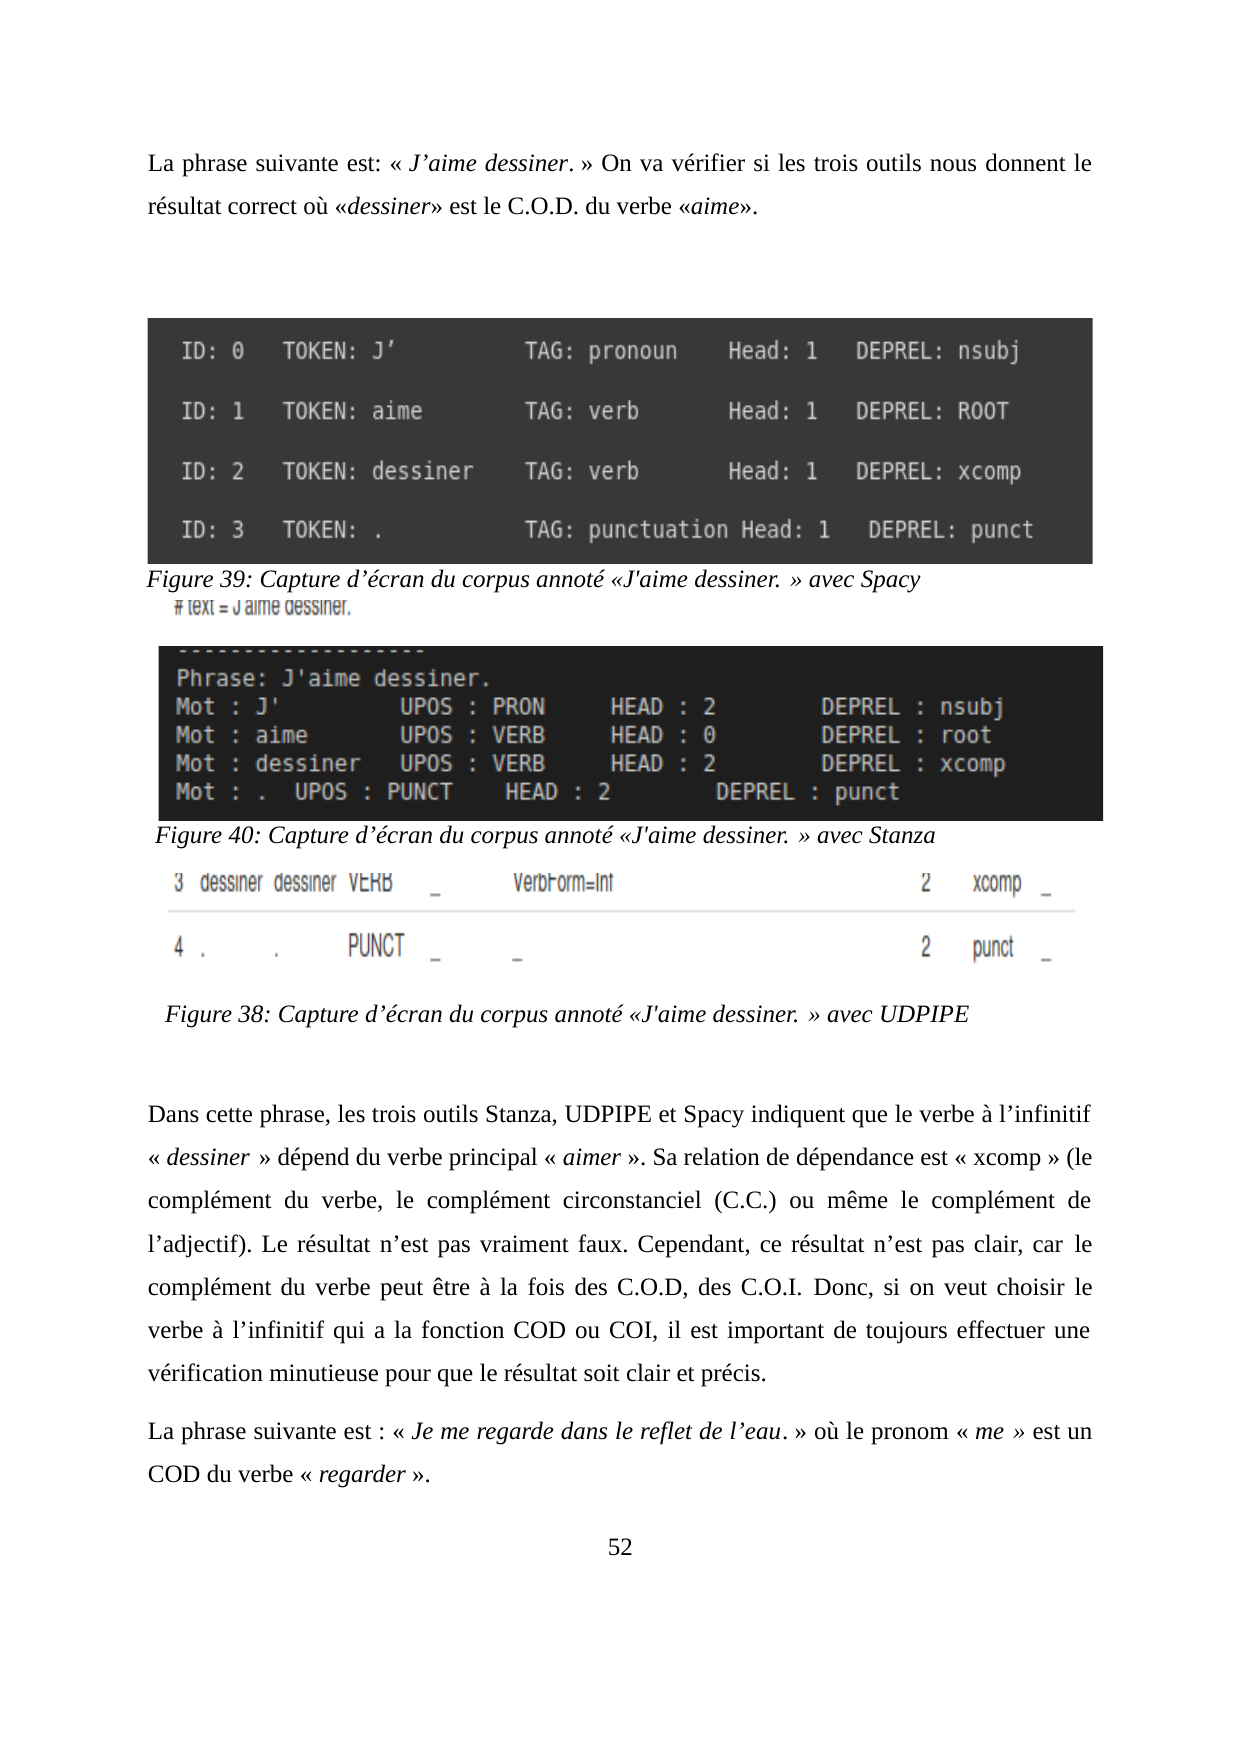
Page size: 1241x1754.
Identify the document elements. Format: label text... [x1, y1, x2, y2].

text Figure 40: Capture d’écran du corpus annoté «J'aime dessiner. » avec Stanza [155, 646, 1107, 849]
text La phrase suivante est : « Je me regarde dans le reflet de l’eau. » où le pronom « me » est un COD du verbe « regarder ». [148, 1416, 1092, 1488]
picture [158, 646, 1104, 821]
picture [164, 873, 1076, 999]
text Figure 38: Capture d’écran du corpus annoté «J'aime dessiner. » avec UDPIPE [165, 999, 1076, 1028]
text La phrase suivante est: « J’aime dessiner. » On va vérifier si les trois outils nous donnent le résultat correct où «dessiner» est le C.O.D. du verbe «aime». [148, 148, 1092, 219]
picture [147, 318, 1093, 564]
picture [164, 600, 1076, 633]
text Figure 39: Capture d’écran du corpus annoté «J'aime dessiner. » avec Spacy [146, 319, 1094, 593]
text Dans cette phrase, les trois outils Stanza, UDPIPE et Spacy indiquent que le verbe à l’infinitif « dessiner » dépend du verbe principal « aimer ». Sa relation de dépendance est « xcomp » (le complément du verbe, le complément circonstanciel (C.C.) ou même le complément de l’adjectif). Le résultat n’est pas vraiment faux. Cependant, ce résultat n’est pas clair, car le complément du verbe peut être à la fois des C.O.D, des C.O.I. Donc, si on veut choisir le verbe à l’infinitif qui a la fonction COD ou COI, il est important de toujours effectuer une vérification minutieuse pour que le résultat soit clair et précis. [148, 1099, 1092, 1387]
